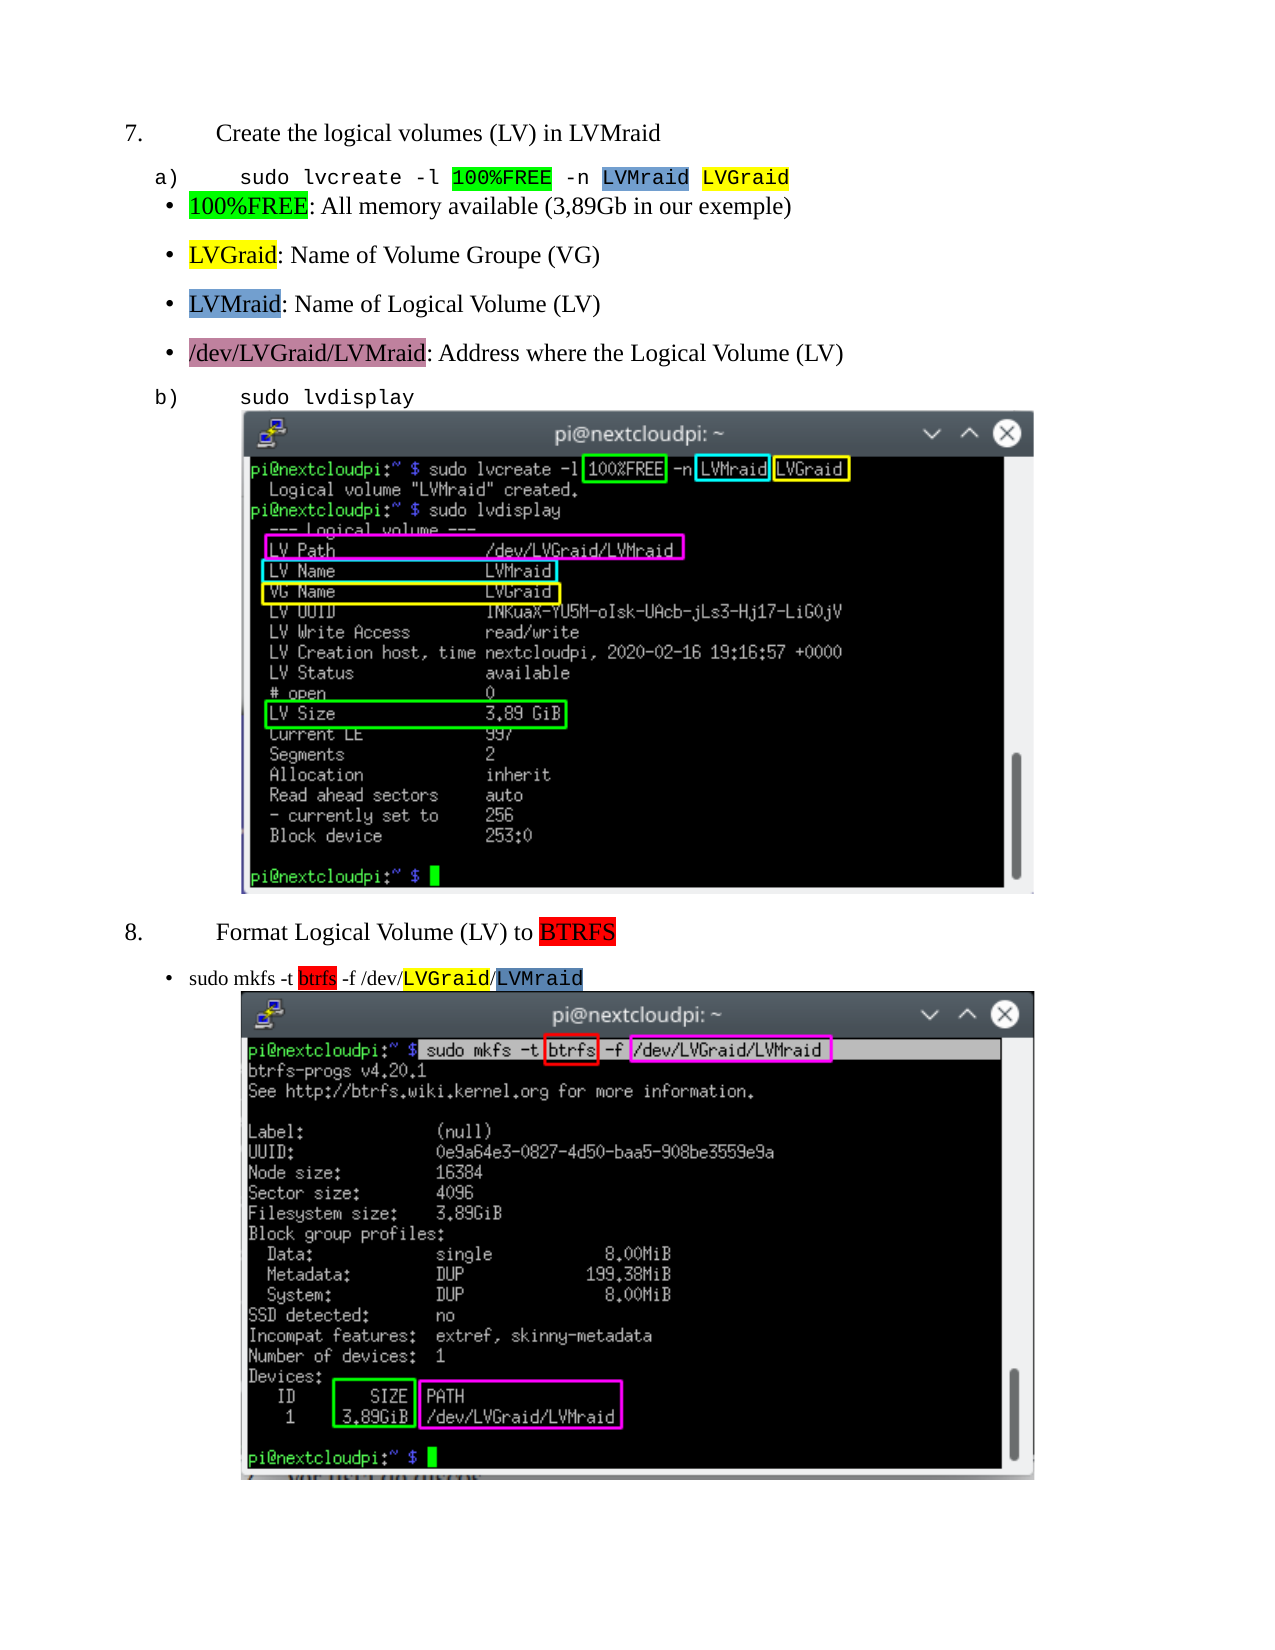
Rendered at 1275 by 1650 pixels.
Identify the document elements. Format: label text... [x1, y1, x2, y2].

list LVGraid: Name of Volume Groupe (VG) [165, 240, 1157, 269]
list sudo lvcreate -l 100%FREE -n LVMraid LVGraid [142, 167, 1157, 191]
list LVMraid: Name of Logical Volume (LV) [165, 289, 1157, 318]
list sudo mkfs -t btrfs -f /dev/LVGraid/LVMraid [165, 966, 1157, 992]
list sudo lvdisplay [142, 387, 1157, 411]
list /dev/LVGraid/LVMraid: Address where the Logical Volume (LV) [165, 338, 1157, 367]
list Format Logical Volume (LV) to BTRFS [118, 917, 1157, 946]
list Create the logical volumes (LV) in LVMraid [118, 118, 1157, 147]
picture [241, 410, 1034, 894]
picture [240, 991, 1035, 1480]
list 100%FREE: All memory available (3,89Gb in our exemple) [165, 191, 1157, 219]
